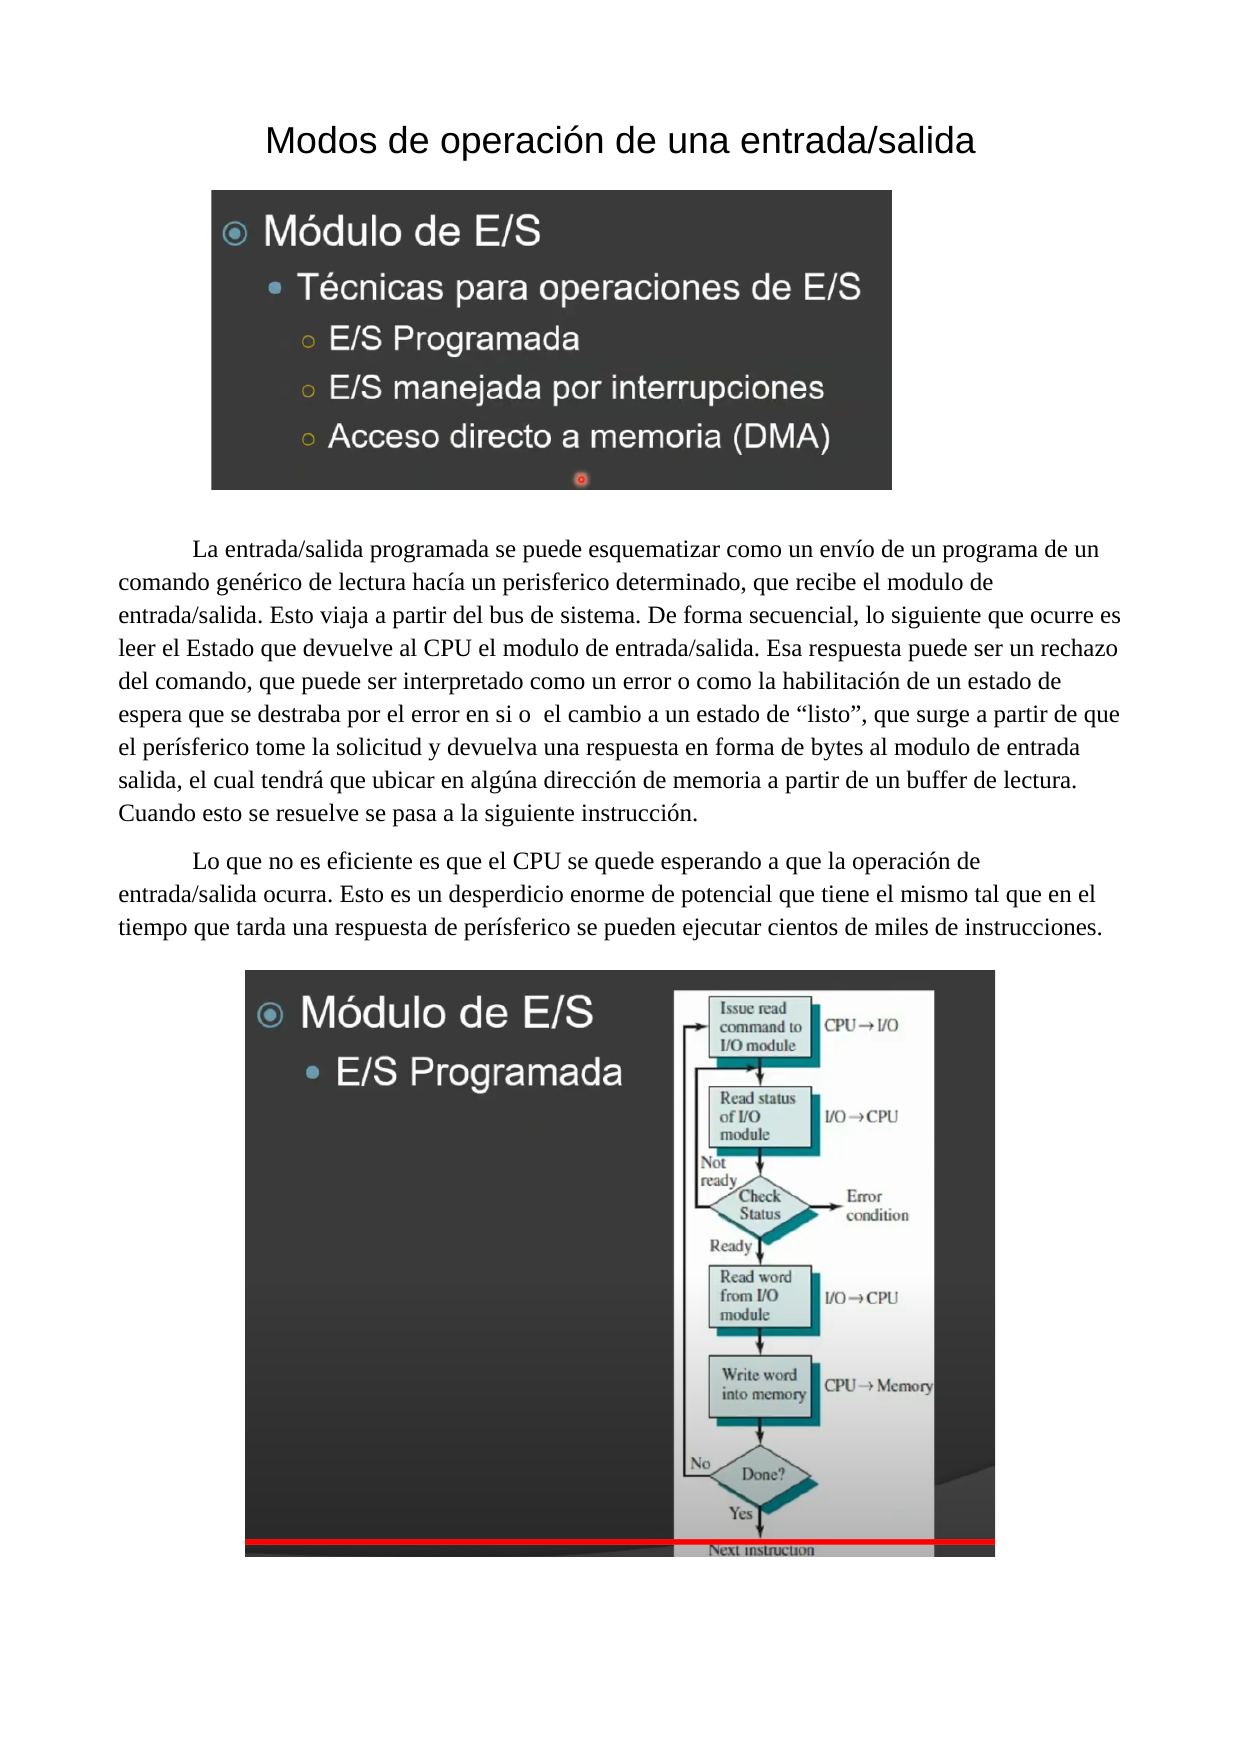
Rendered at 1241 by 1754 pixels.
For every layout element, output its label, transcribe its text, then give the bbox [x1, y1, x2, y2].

text La entrada/salida programada se puede esquematizar como un envío de un programa de un comando genérico de lectura hacía un perisferico determinado, que recibe el modulo de entrada/salida. Esto viaja a partir del bus de sistema. De forma secuencial, lo siguiente que ocurre es leer el Estado que devuelve al CPU el modulo de entrada/salida. Esa respuesta puede ser un rechazo del comando, que puede ser interpretado como un error o como la habilitación de un estado de espera que se destraba por el error en si o el cambio a un estado de “listo”, que surge a partir de que el perísferico tome la solicitud y devuelva una respuesta en forma de bytes al modulo de entrada salida, el cual tendrá que ubicar en algúna dirección de memoria a partir de un buffer de lectura. Cuando esto se resuelve se pasa a la siguiente instrucción. [118, 238, 1122, 827]
picture [245, 970, 996, 1557]
text Lo que no es eficiente es que el CPU se quede esperando a que la operación de entrada/salida ocurra. Esto es un desperdicio enorme de potencial que tiene el mismo tal que en el tiempo que tarda una respuesta de perísferico se pueden ejecutar cientos de miles de instrucciones. [118, 846, 1122, 973]
picture [211, 190, 892, 490]
subtitle Modos de operación de una entrada/salida [118, 118, 1122, 161]
